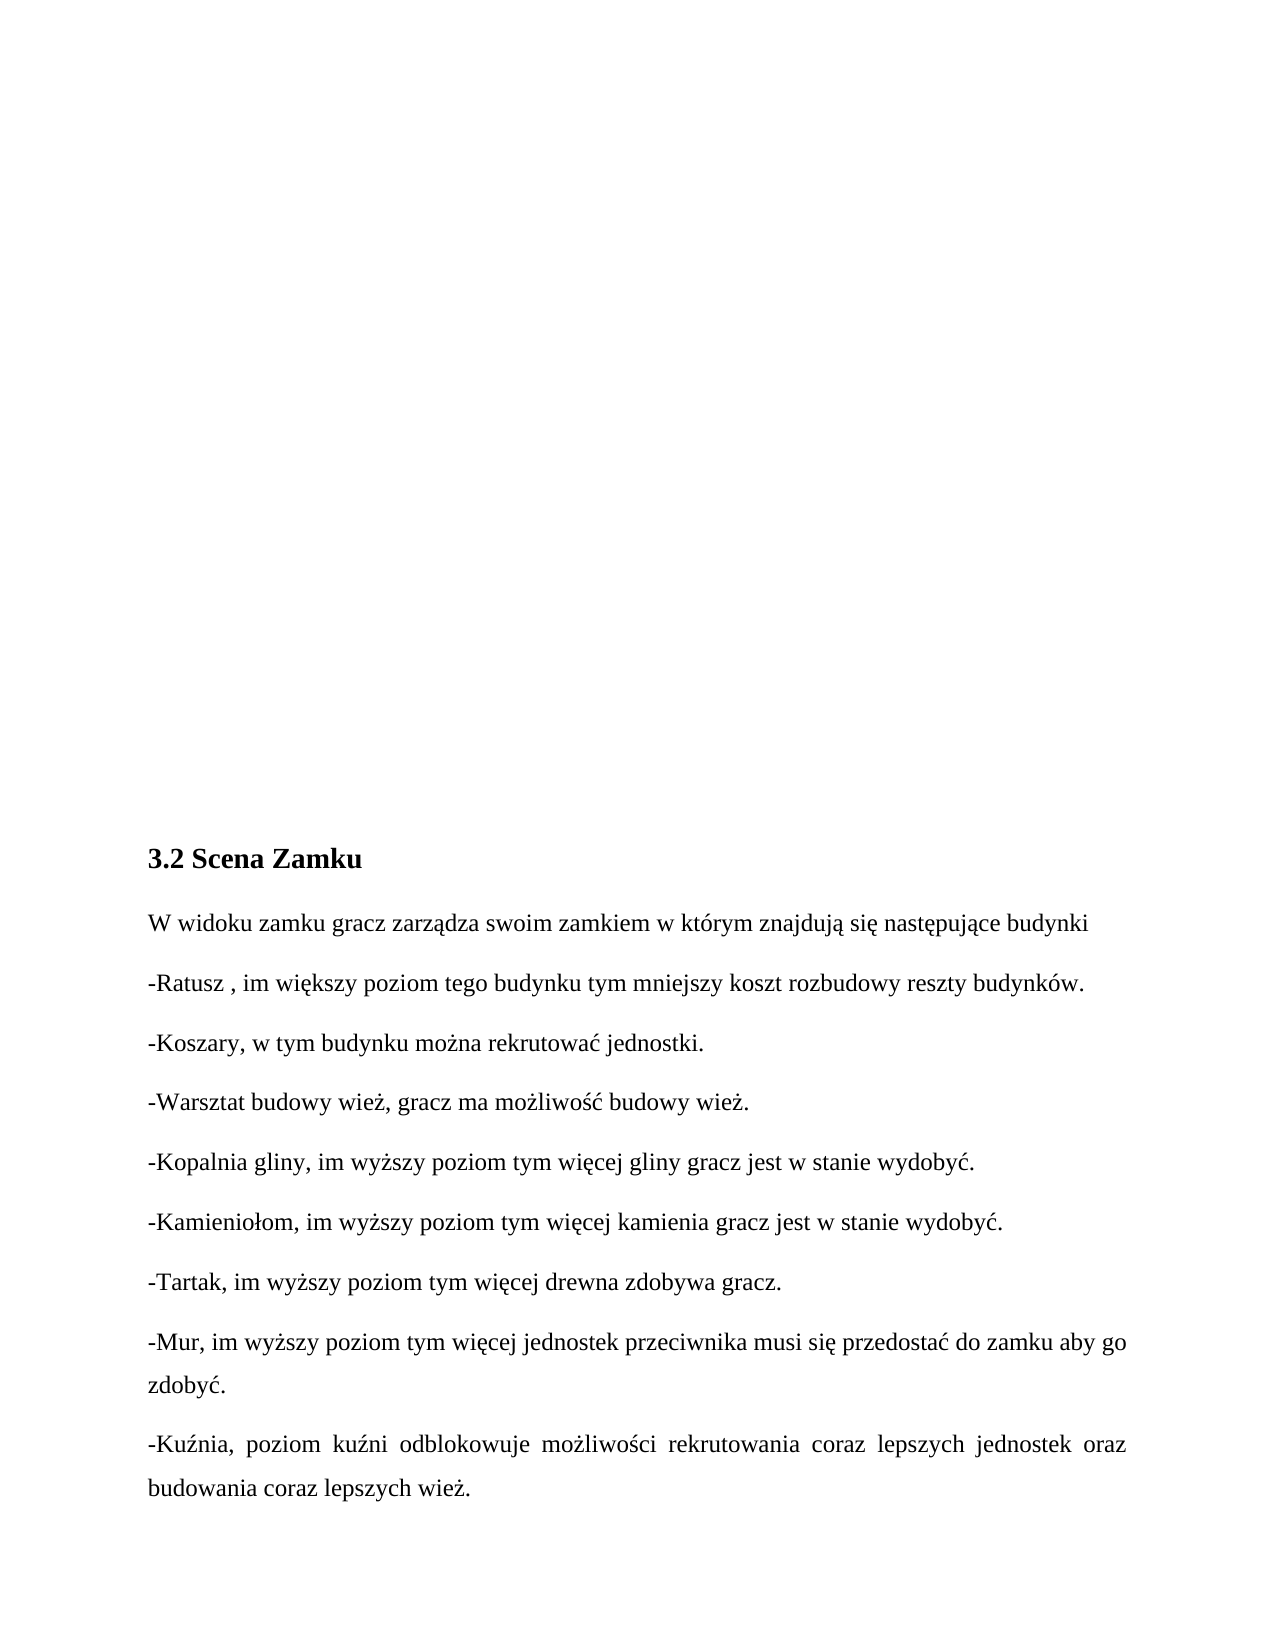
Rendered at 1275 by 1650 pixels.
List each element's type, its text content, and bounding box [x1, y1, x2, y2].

text -Tartak, im wyższy poziom tym więcej drewna zdobywa gracz. [148, 1267, 1127, 1296]
text -Warsztat budowy wież, gracz ma możliwość budowy wież. [148, 1087, 1127, 1116]
text -Ratusz , im większy poziom tego budynku tym mniejszy koszt rozbudowy reszty budynków. [148, 968, 1127, 997]
text -Koszary, w tym budynku można rekrutować jednostki. [148, 1028, 1127, 1056]
text -Mur, im wyższy poziom tym więcej jednostek przeciwnika musi się przedostać do zamku aby go zdobyć. [148, 1327, 1127, 1398]
text W widoku zamku gracz zarządza swoim zamkiem w którym znajdują się następujące budynki [148, 908, 1127, 937]
text -Kuźnia, poziom kuźni odblokowuje możliwości rekrutowania coraz lepszych jednostek oraz budowania coraz lepszych wież. [148, 1429, 1127, 1501]
text -Kopalnia gliny, im wyższy poziom tym więcej gliny gracz jest w stanie wydobyć. [148, 1147, 1127, 1176]
text -Kamieniołom, im wyższy poziom tym więcej kamienia gracz jest w stanie wydobyć. [148, 1207, 1127, 1236]
text 3.2 Scena Zamku [148, 841, 1127, 874]
